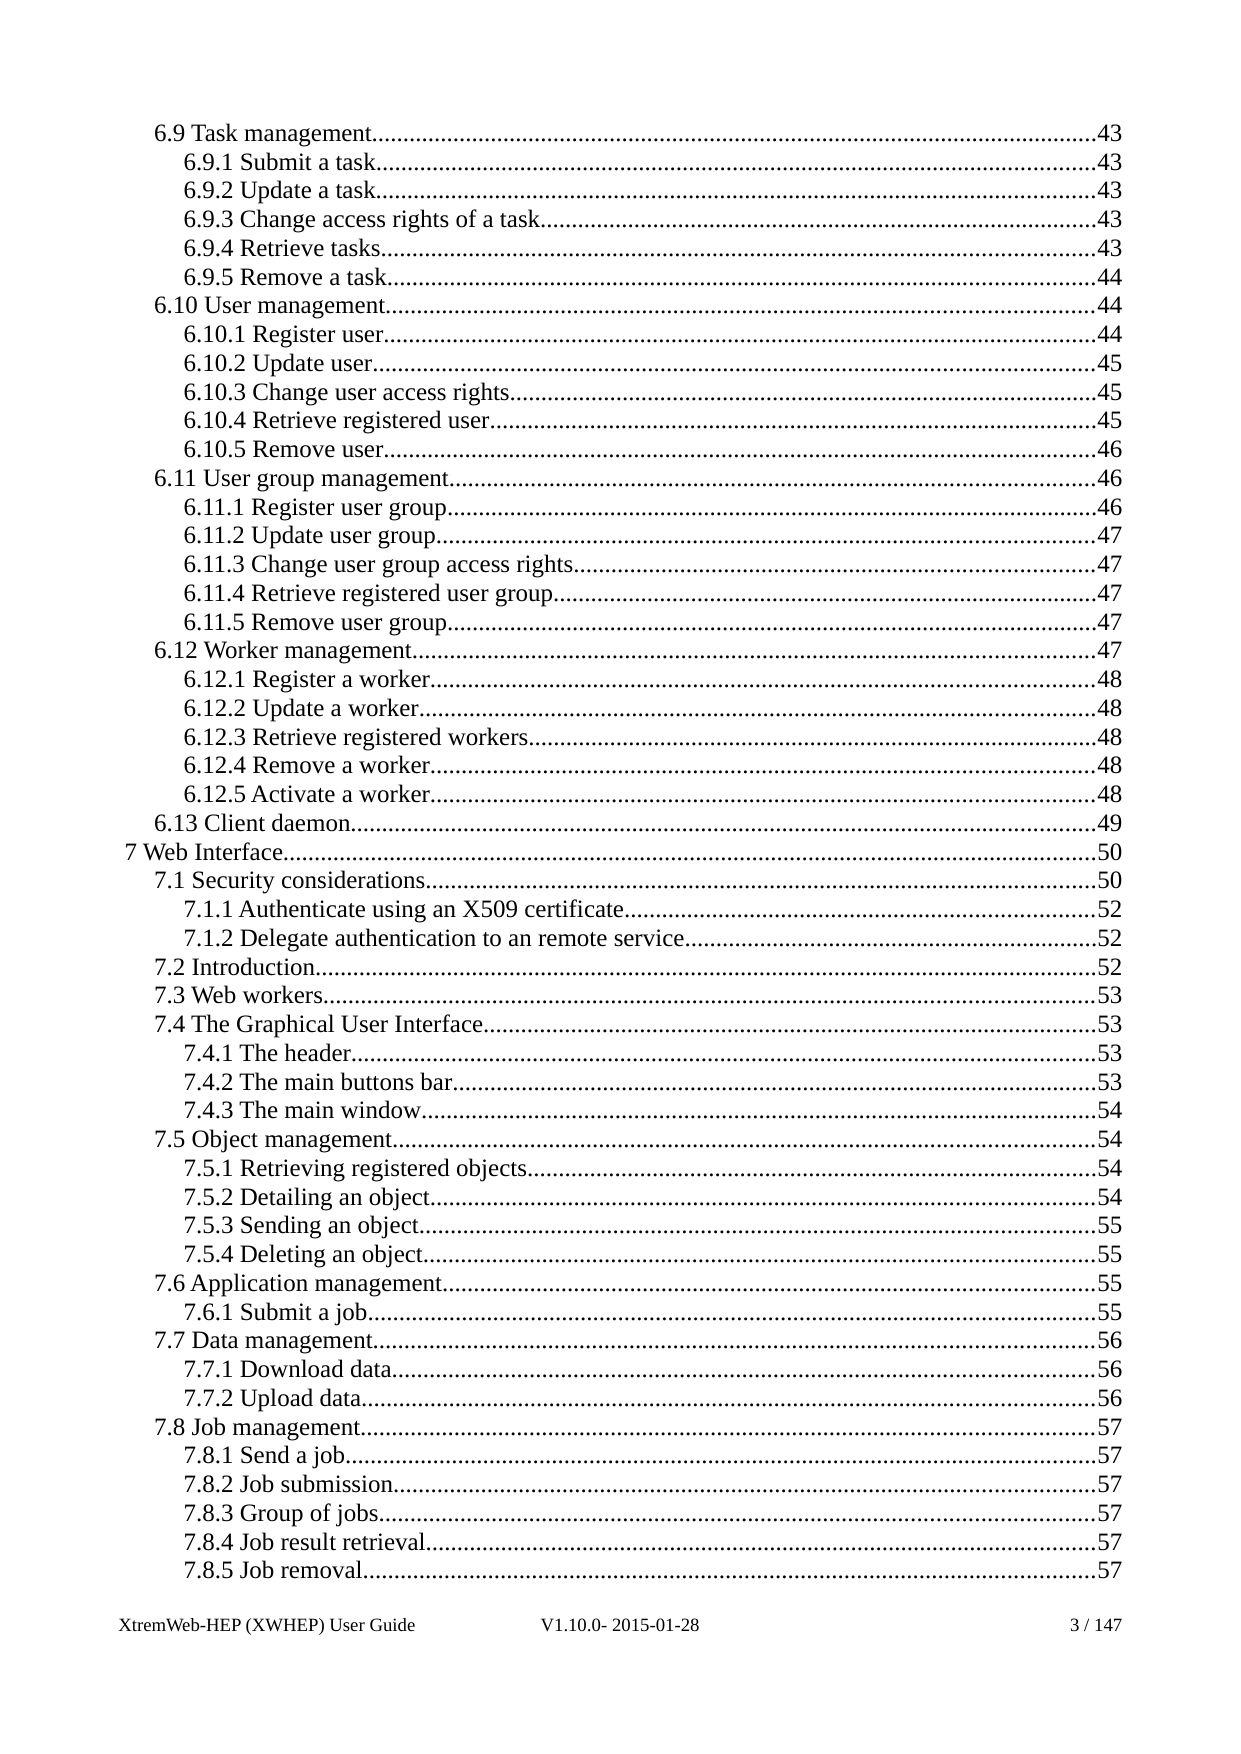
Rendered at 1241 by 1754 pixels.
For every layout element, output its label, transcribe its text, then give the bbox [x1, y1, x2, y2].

text 7.8.2 Job submission 57 [177, 1469, 1122, 1498]
text 6.10.5 Remove user 46 [177, 434, 1122, 463]
text 7.5.2 Detailing an object 54 [177, 1182, 1122, 1211]
text 7.5.4 Deleting an object 55 [177, 1239, 1122, 1268]
text 6.10 User management 44 [148, 291, 1122, 319]
text 7.4 The Graphical User Interface 53 [148, 1009, 1122, 1038]
text 7.8.5 Job removal 57 [177, 1556, 1122, 1584]
text 6.12 Worker management 47 [148, 636, 1122, 664]
text 7.7.1 Download data 56 [177, 1354, 1122, 1383]
text 6.11.1 Register user group 46 [177, 492, 1122, 521]
text 7.1.2 Delegate authentication to an remote service 52 [177, 923, 1122, 952]
text 7.6 Application management 55 [148, 1268, 1122, 1297]
text 6.9.4 Retrieve tasks 43 [177, 233, 1122, 262]
text 7.7 Data management 56 [148, 1326, 1122, 1354]
text 7.8.3 Group of jobs 57 [177, 1498, 1122, 1527]
text 7.5.1 Retrieving registered objects 54 [177, 1153, 1122, 1182]
text 6.11.5 Remove user group 47 [177, 607, 1122, 636]
text 7.5.3 Sending an object 55 [177, 1211, 1122, 1239]
text 7.8.4 Job result retrieval 57 [177, 1527, 1122, 1556]
text 6.10.1 Register user 44 [177, 319, 1122, 348]
text 6.11.2 Update user group 47 [177, 521, 1122, 549]
text 6.10.4 Retrieve registered user 45 [177, 406, 1122, 434]
text 6.12.2 Update a worker 48 [177, 693, 1122, 722]
text 7.5 Object management 54 [148, 1124, 1122, 1153]
text 6.9 Task management 43 [148, 118, 1122, 147]
text 6.11.3 Change user group access rights 47 [177, 549, 1122, 578]
text 6.10.2 Update user 45 [177, 348, 1122, 377]
text 7.4.2 The main buttons bar 53 [177, 1067, 1122, 1096]
text 6.11.4 Retrieve registered user group 47 [177, 578, 1122, 607]
text 6.11 User group management 46 [148, 463, 1122, 492]
text 6.12.3 Retrieve registered workers 48 [177, 722, 1122, 751]
text 6.12.1 Register a worker 48 [177, 664, 1122, 693]
text 6.12.5 Activate a worker 48 [177, 779, 1122, 808]
text 6.9.3 Change access rights of a task 43 [177, 204, 1122, 233]
text 7 Web Interface 50 [118, 837, 1122, 866]
text 7.1.1 Authenticate using an X509 certificate 52 [177, 894, 1122, 923]
text 7.1 Security considerations 50 [148, 866, 1122, 894]
text 7.2 Introduction 52 [148, 952, 1122, 981]
text 6.9.5 Remove a task 44 [177, 262, 1122, 291]
text 7.8.1 Send a job 57 [177, 1441, 1122, 1469]
text 7.6.1 Submit a job 55 [177, 1297, 1122, 1326]
text 6.9.2 Update a task 43 [177, 176, 1122, 204]
text 7.7.2 Upload data 56 [177, 1383, 1122, 1412]
text 6.12.4 Remove a worker 48 [177, 751, 1122, 779]
text 7.3 Web workers 53 [148, 981, 1122, 1009]
text 6.13 Client daemon 49 [148, 808, 1122, 837]
text 6.9.1 Submit a task 43 [177, 147, 1122, 176]
text 7.4.3 The main window 54 [177, 1096, 1122, 1124]
text 7.8 Job management 57 [148, 1412, 1122, 1441]
text 7.4.1 The header 53 [177, 1038, 1122, 1067]
text 6.10.3 Change user access rights 45 [177, 377, 1122, 406]
